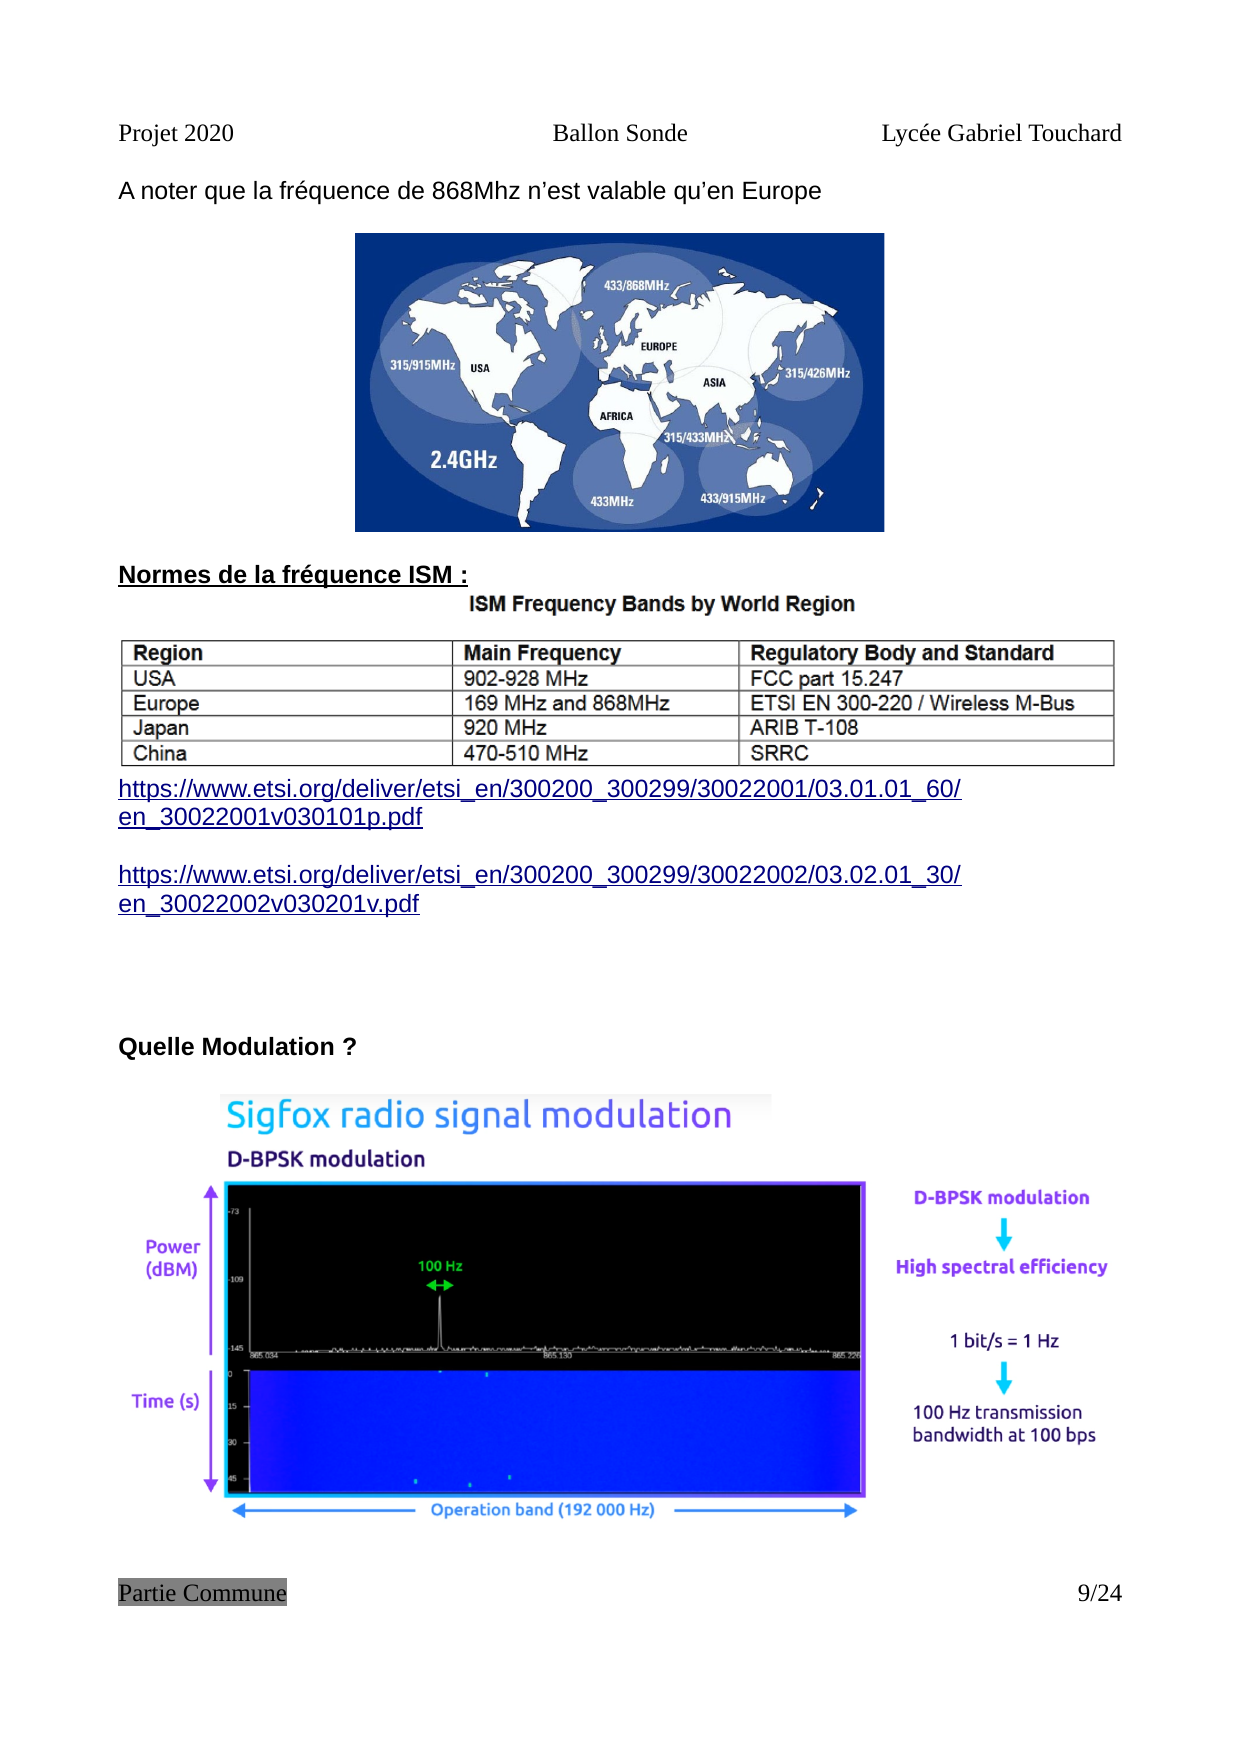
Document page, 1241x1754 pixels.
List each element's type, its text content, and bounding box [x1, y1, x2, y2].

text https://www.etsi.org/deliver/etsi_en/300200_300299/30022001/03.01.01_60/en_30022001v030101p.pdf [118, 773, 1122, 831]
text https://www.etsi.org/deliver/etsi_en/300200_300299/30022002/03.02.01_30/en_30022002v030201v.pdf [118, 860, 1122, 917]
text Quelle Modulation ? [118, 1032, 1122, 1061]
text A noter que la fréquence de 868Mhz n’est valable qu’en Europe [118, 176, 1122, 205]
picture [122, 1089, 1117, 1525]
picture [118, 589, 1119, 774]
picture [355, 233, 885, 532]
text Normes de la fréquence ISM : [118, 561, 1122, 589]
